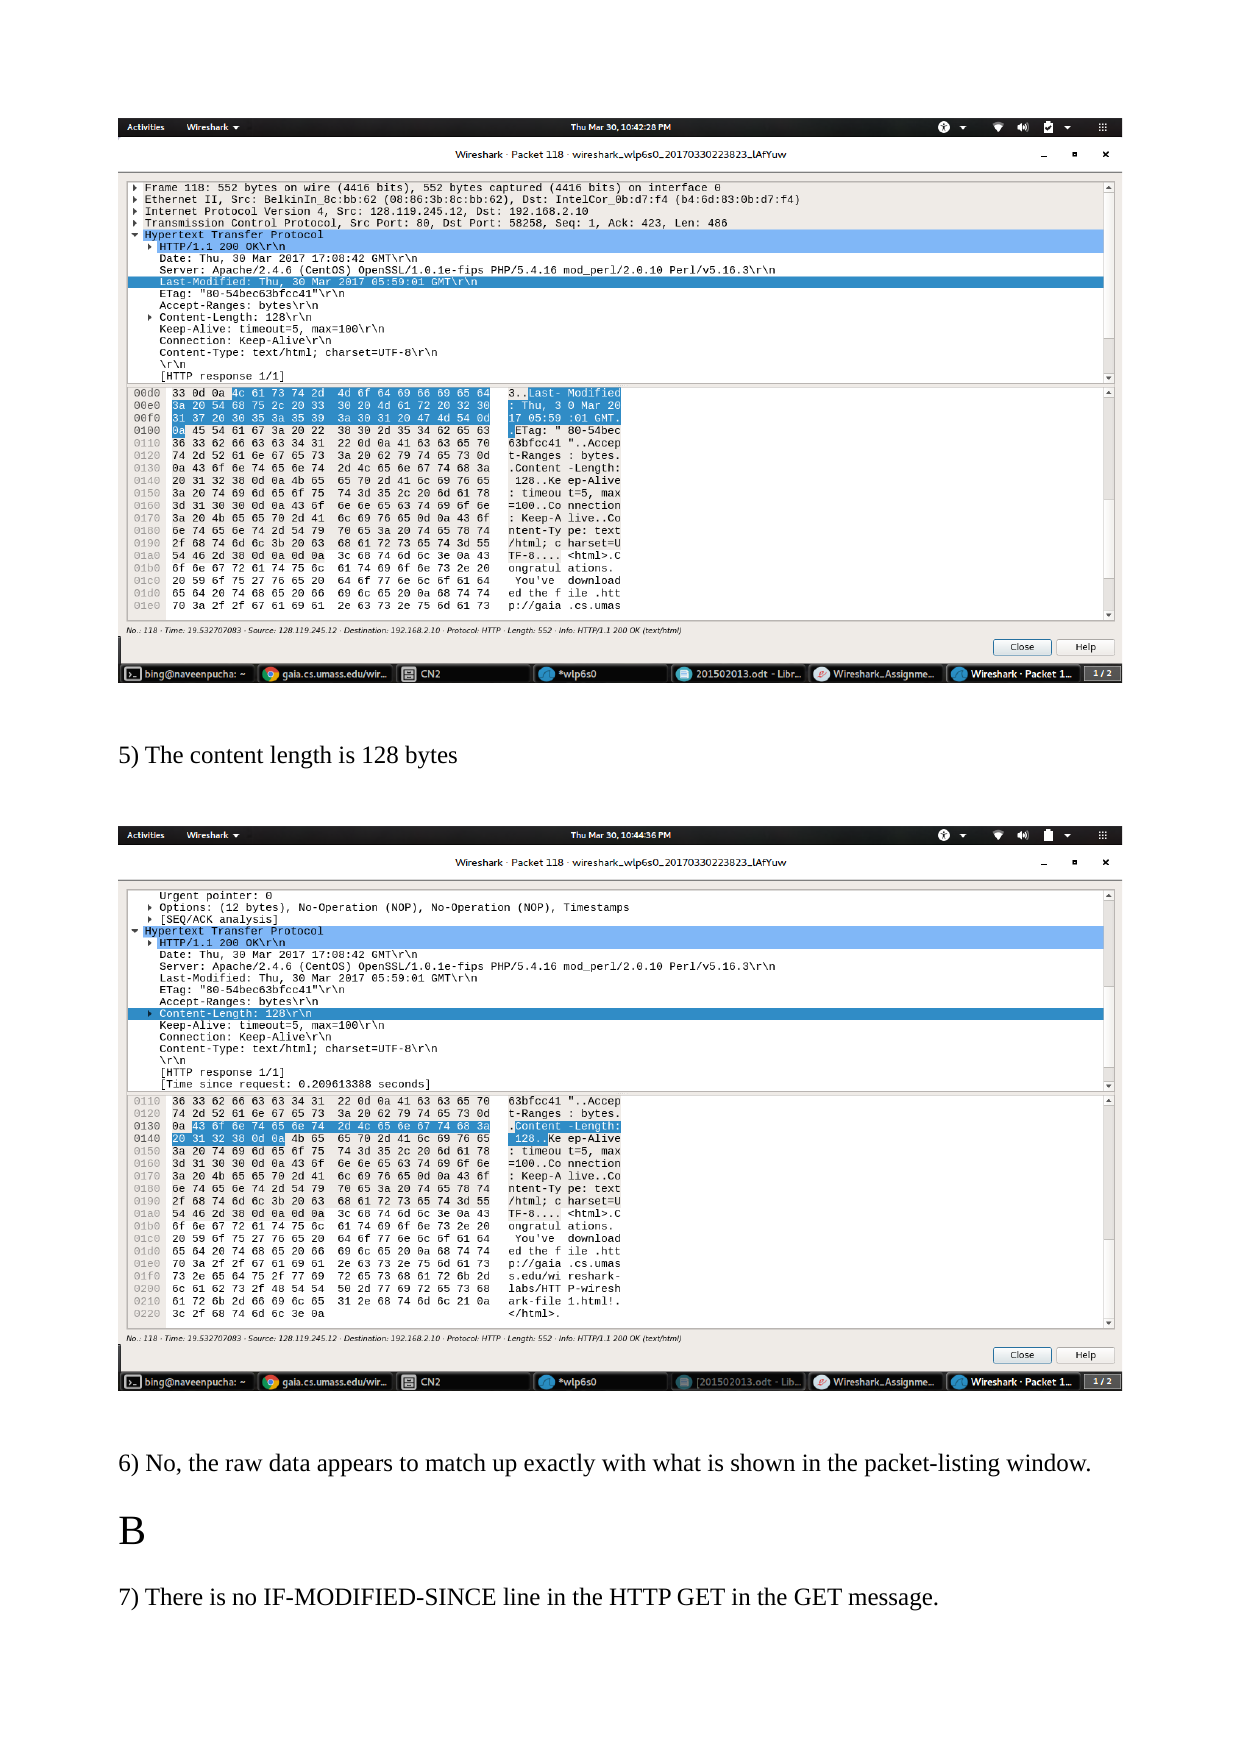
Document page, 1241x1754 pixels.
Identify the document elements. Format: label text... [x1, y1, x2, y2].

text 6) No, the raw data appears to match up exactly with what is shown in the packet-listing window. [118, 1448, 1122, 1477]
text B [118, 1506, 1122, 1553]
text 7) There is no IF-MODIFIED-SINCE line in the HTTP GET in the GET message. [118, 1582, 1122, 1611]
picture [118, 118, 1123, 683]
text 5) The content length is 128 bytes [118, 740, 1122, 769]
picture [118, 826, 1123, 1391]
